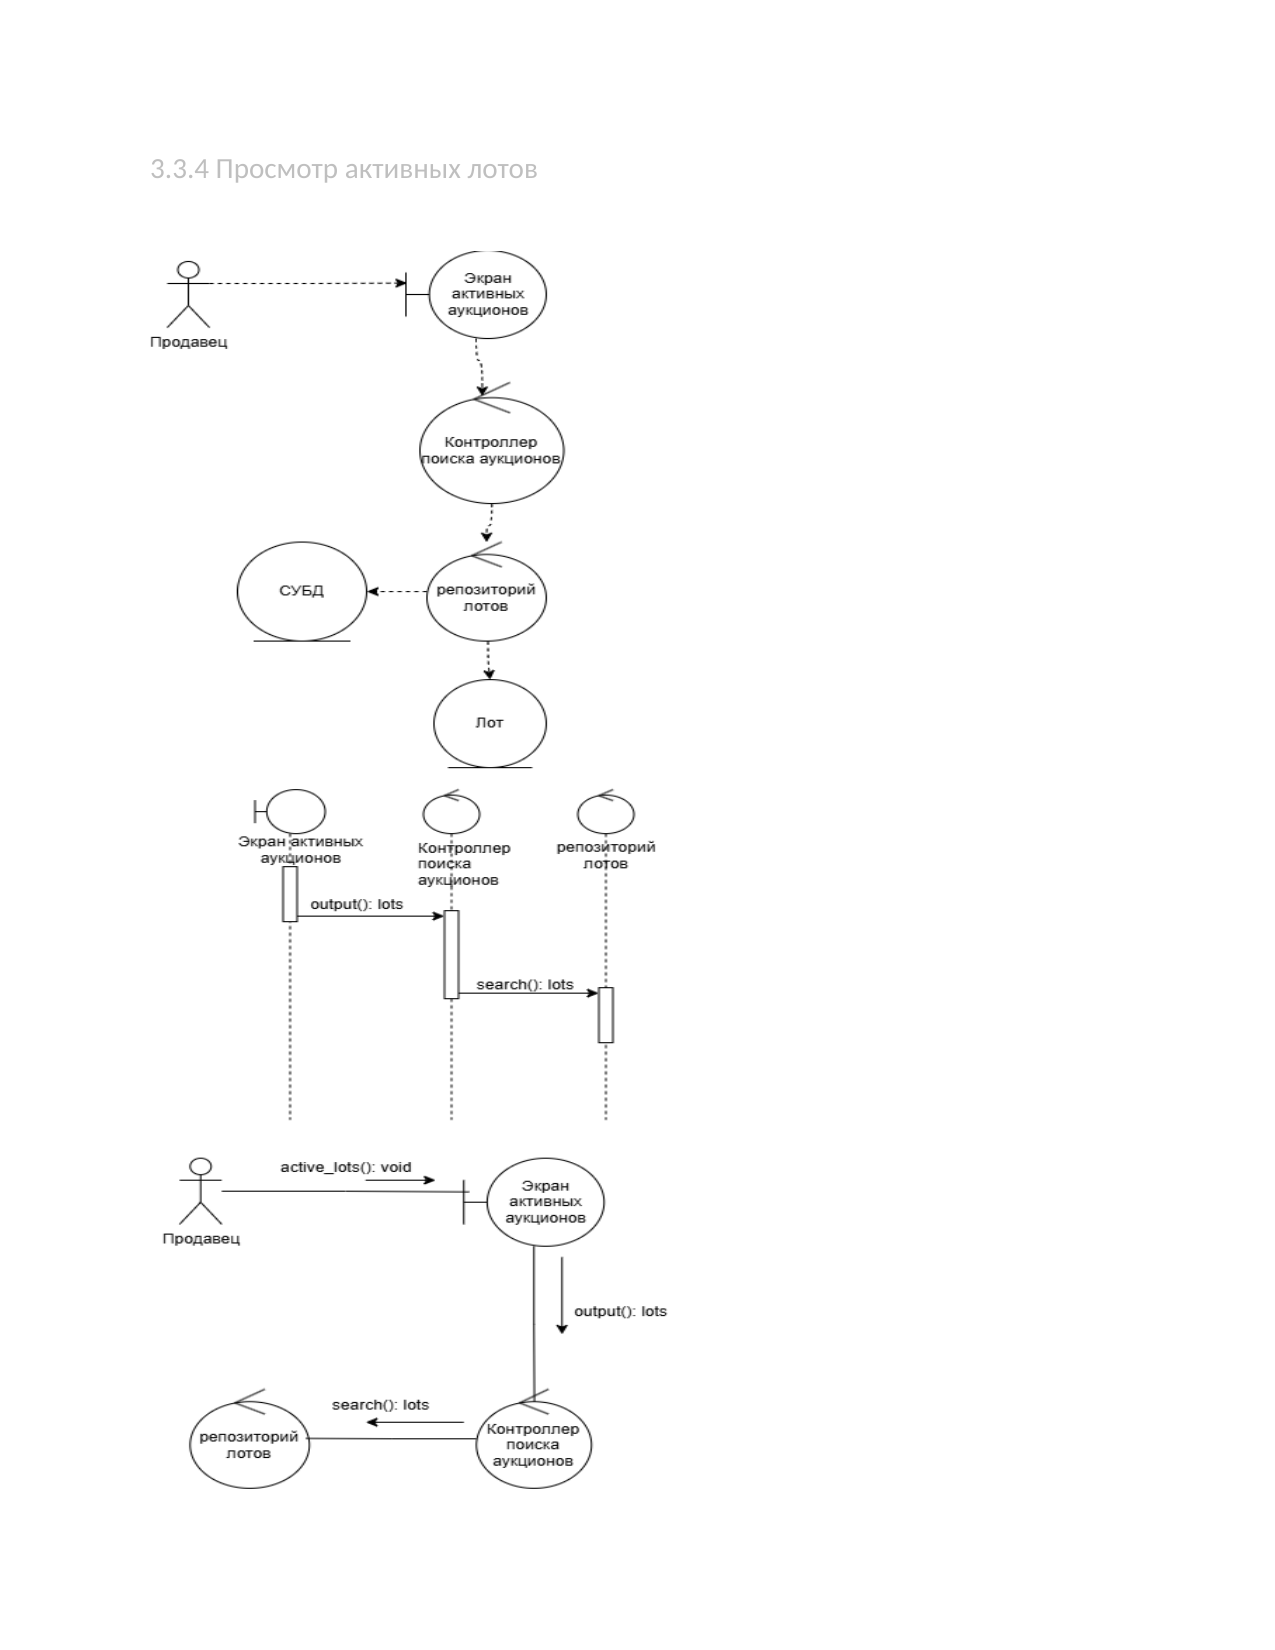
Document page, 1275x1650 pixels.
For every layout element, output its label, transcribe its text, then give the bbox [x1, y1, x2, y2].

subtitle 3.3.4 Просмотр активных лотов [150, 150, 1125, 186]
